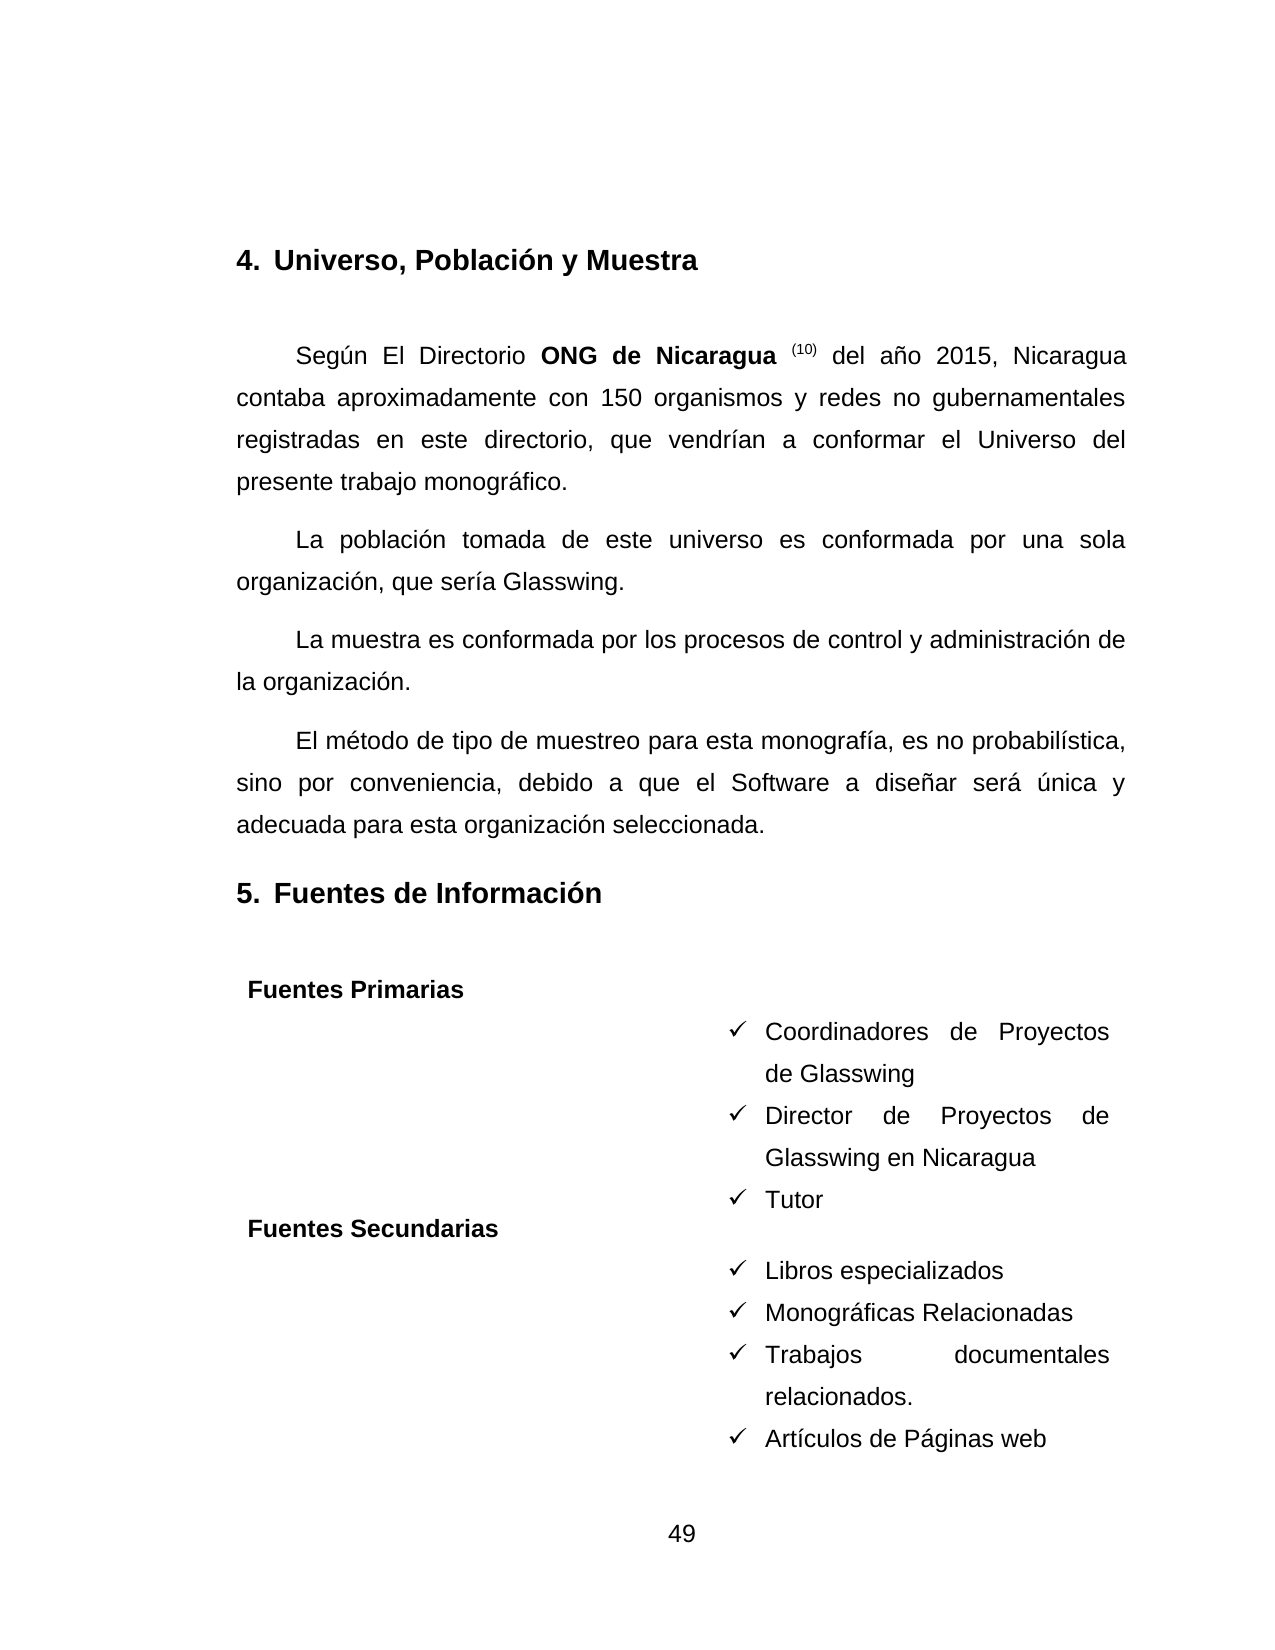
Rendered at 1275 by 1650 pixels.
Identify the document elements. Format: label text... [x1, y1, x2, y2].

table_cell Fuentes Secundarias [237, 1215, 678, 1452]
table_header Fuentes Primarias [237, 976, 678, 1214]
table_header Coordinadores de Proyectos de Glasswing Director de Proyectos de Glasswing en Nicaragua Tutor [679, 976, 1121, 1214]
text La muestra es conformada por los procesos de control y administración de la organización. [236, 626, 1127, 696]
table_cell Libros especializados Monográficas Relacionadas Trabajos documentales relacionados. Artículos de Páginas web [679, 1215, 1121, 1452]
text El método de tipo de muestreo para esta monografía, es no probabilística, sino por conveniencia, debido a que el Software a diseñar será única y adecuada para esta organización seleccionada. [236, 727, 1127, 838]
subtitle Universo, Población y Muestra [236, 244, 1127, 277]
text La población tomada de este universo es conformada por una sola organización, que sería Glasswing. [236, 526, 1127, 596]
subtitle Fuentes de Información [236, 877, 1127, 910]
text Según El Directorio ONG de Nicaragua (10) del año 2015, Nicaragua contaba aproximadamente con 150 organismos y redes no gubernamentales registradas en este directorio, que vendrían a conformar el Universo del presente trabajo monográfico. [236, 342, 1127, 495]
